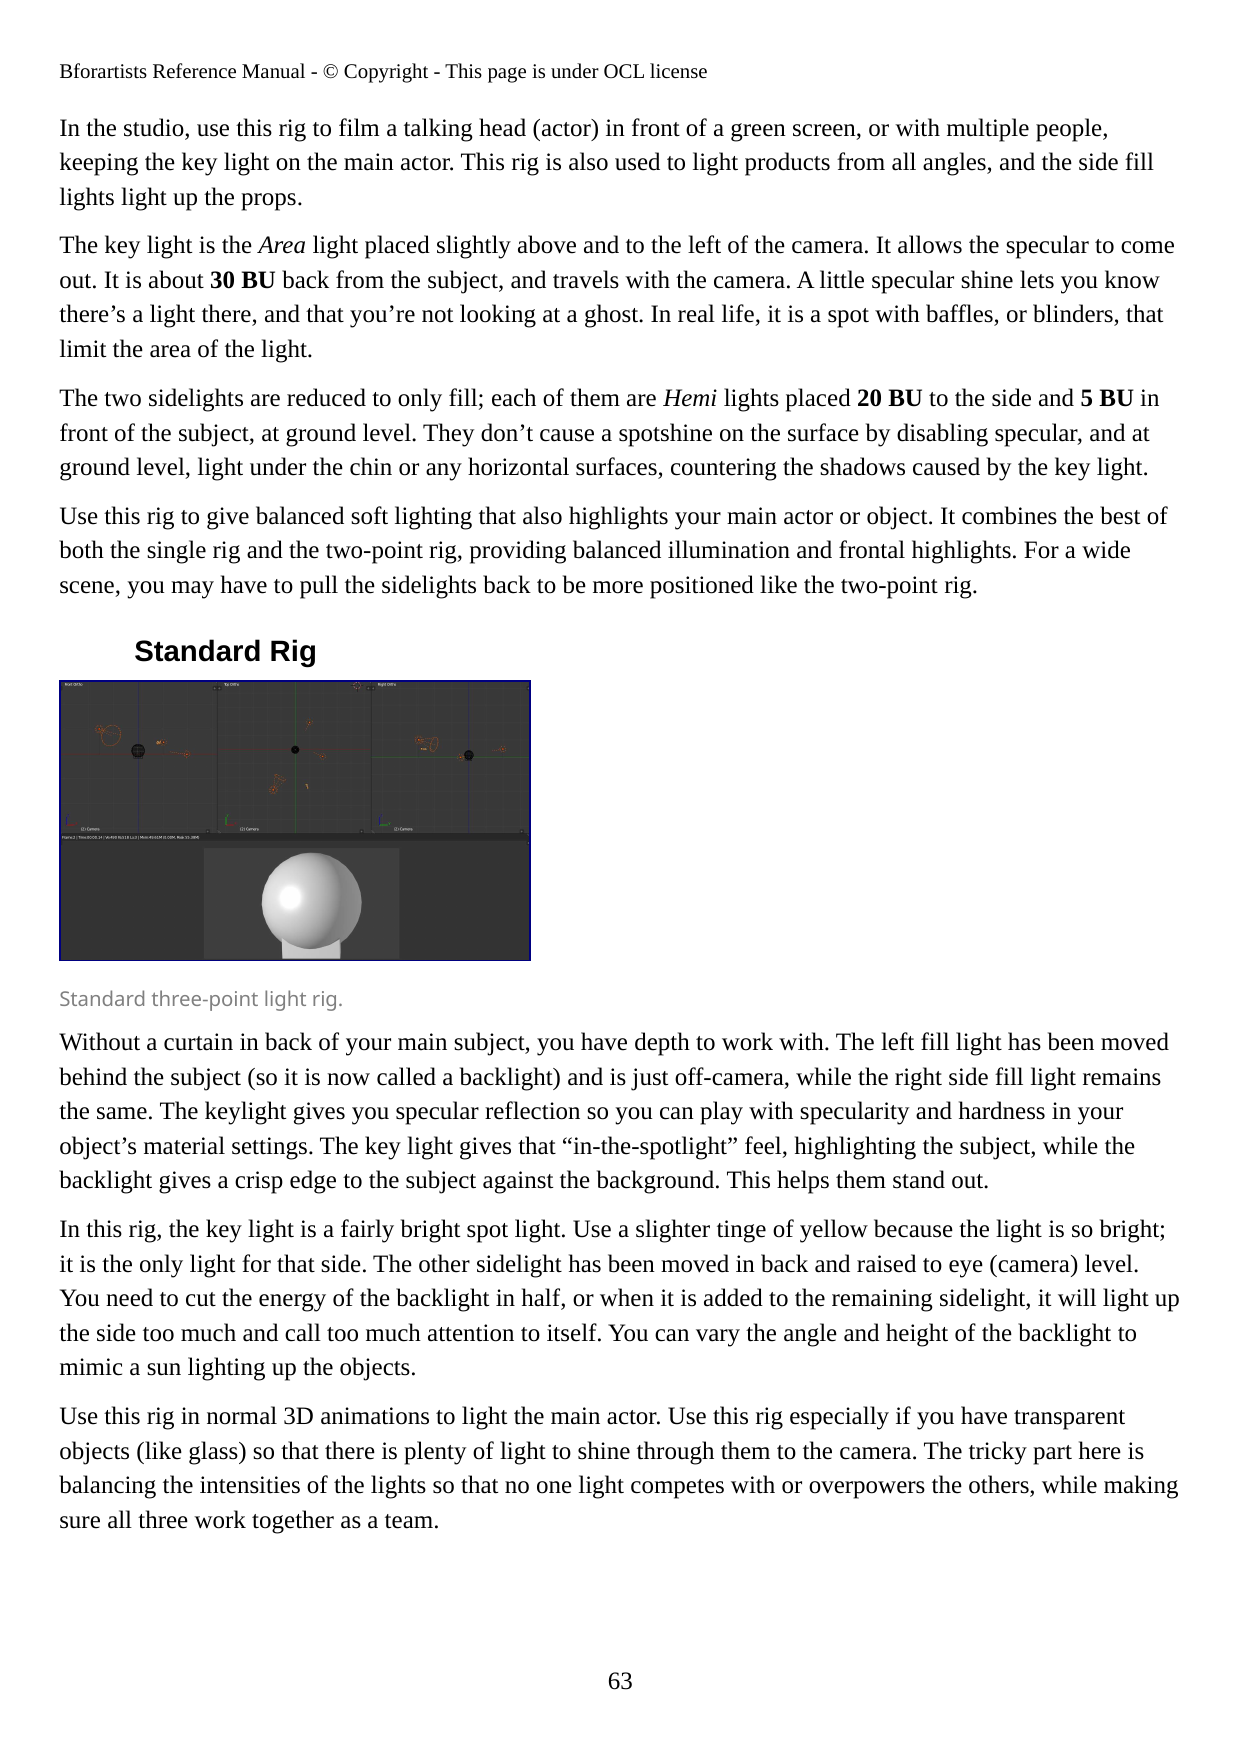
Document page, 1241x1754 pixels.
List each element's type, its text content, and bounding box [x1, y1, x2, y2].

subtitle Standard Rig [59, 634, 1181, 667]
text In the studio, use this rig to film a talking head (actor) in front of a green screen, or with multiple people, keeping the key light on the main actor. This rig is also used to light products from all angles, and the side fill lights light up the props. [59, 113, 1181, 210]
text Use this rig to give balanced soft lighting that also highlights your main actor or object. It combines the best of both the single rig and the two-point rig, providing balanced illumination and frontal highlights. For a wide scene, you may have to pull the sidelights back to be more positioned like the two-point rig. [59, 501, 1181, 599]
text The key light is the Area light placed slightly above and to the left of the camera. It allows the specular to come out. It is about 30 BU back from the subject, and travels with the camera. A little specular shine lets you know there’s a light there, and that you’re not looking at a ghost. In real life, it is a spot with baffles, or blinders, that limit the area of the light. [59, 231, 1181, 363]
text In this rig, the key light is a fairly bright spot light. Use a slighter tinge of yellow because the light is so bright; it is the only light for that side. The other sidelight has been moved in back and raised to eye (camera) level. You need to cut the energy of the backlight in half, or when it is added to the remaining sidelight, it will light up the side too much and call too much attention to itself. You can vary the angle and height of the backlight to mimic a sun lighting up the objects. [59, 1214, 1181, 1381]
text Standard three-point light rig. [59, 981, 1181, 1013]
text Without a curtain in back of your main subject, you have depth to work with. The left fill light has been moved behind the subject (so it is now called a backlight) and is just off-camera, while the right side fill light remains the same. The keylight gives you specular reflection so you can play with specularity and hardness in your object’s material settings. The key light gives that “in-the-spotlight” feel, highlighting the subject, while the backlight gives a crisp edge to the subject against the background. This helps them stand out. [59, 1027, 1181, 1194]
picture [61, 682, 529, 960]
text Use this rig in normal 3D animations to light the main actor. Use this rig especially if you have transparent objects (like glass) so that there is plenty of light to shine through them to the camera. The tricky part here is balancing the intensities of the lights so that no one light competes with or overpowers the others, while making sure all three work together as a team. [59, 1401, 1181, 1533]
text The two sidelights are reduced to only fill; each of them are Hemi lights placed 20 BU to the side and 5 BU in front of the subject, at ground level. They don’t cause a spotshine on the surface by disabling specular, and at ground level, light under the chin or any horizontal surfaces, countering the shadows caused by the key light. [59, 383, 1181, 481]
